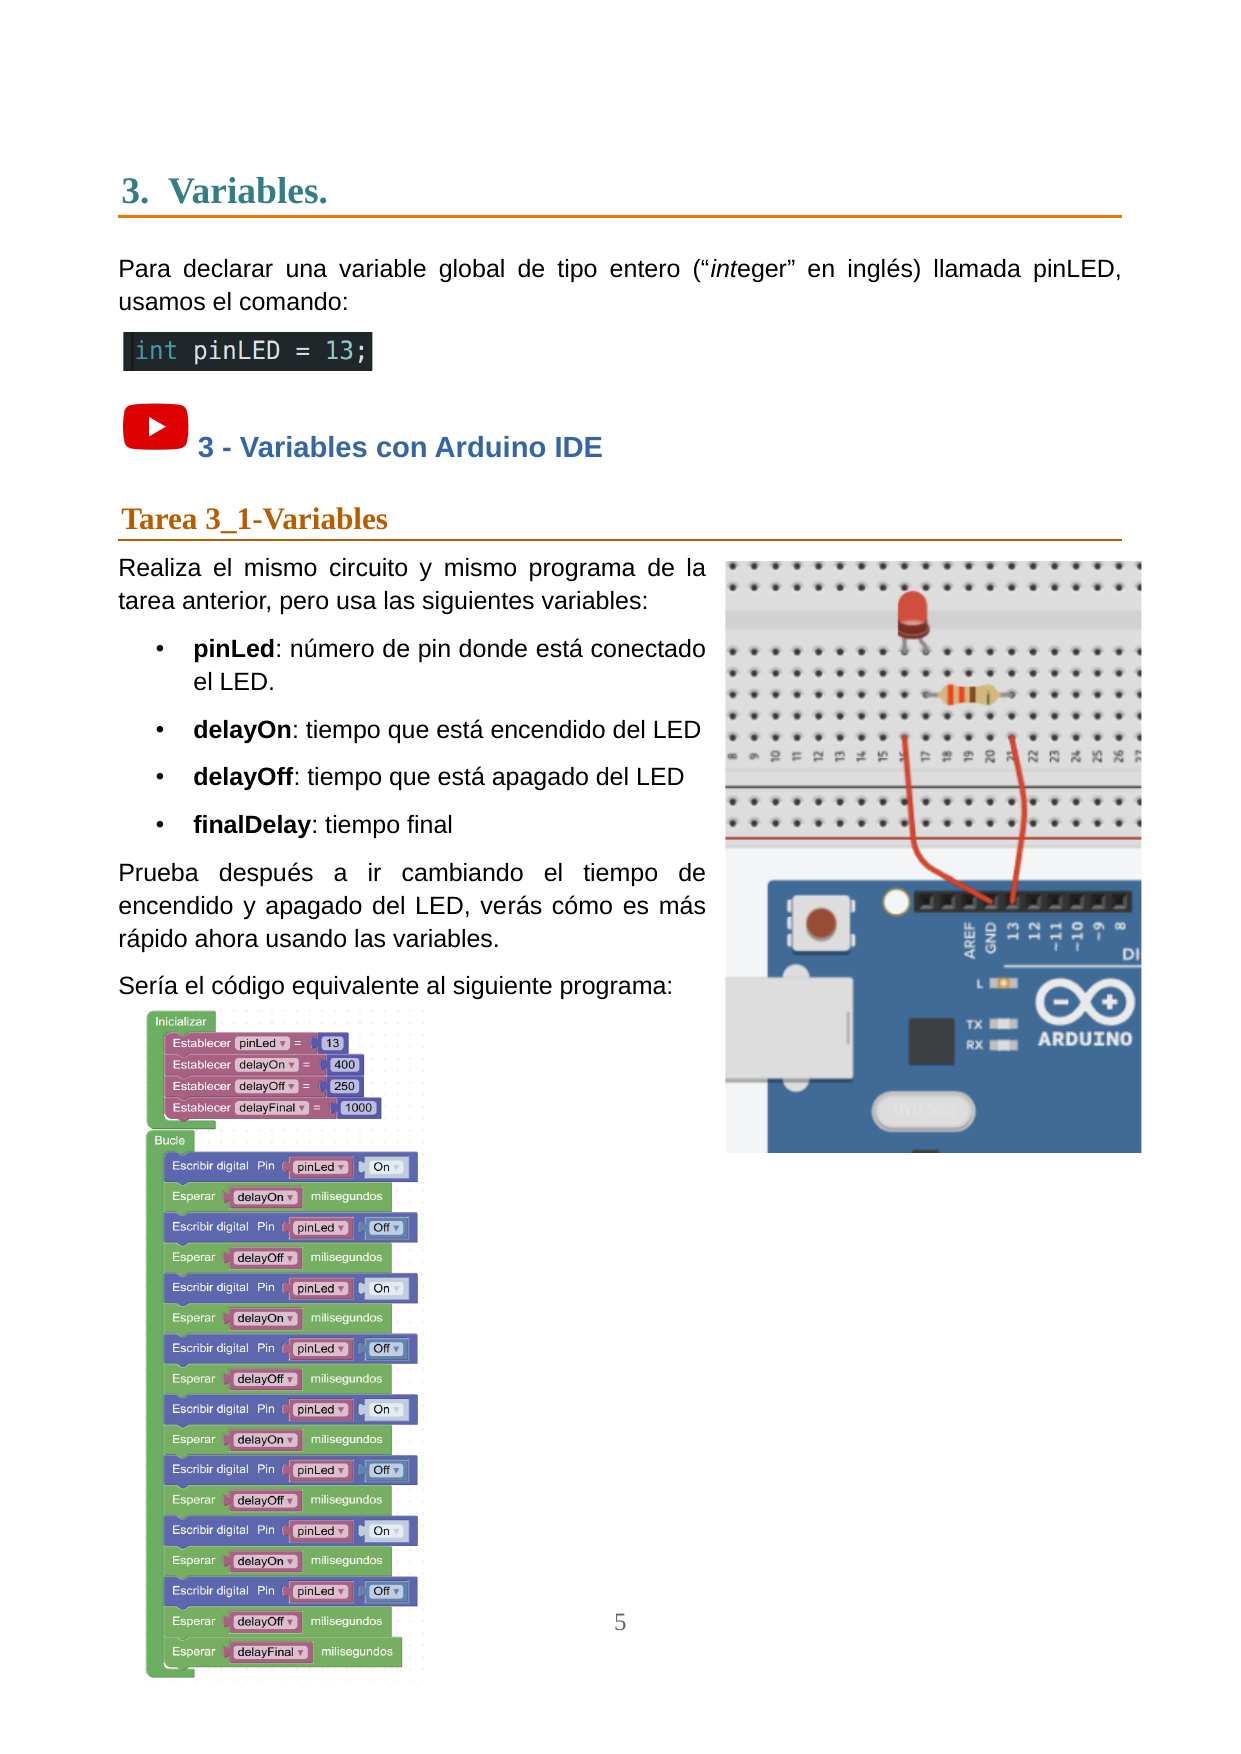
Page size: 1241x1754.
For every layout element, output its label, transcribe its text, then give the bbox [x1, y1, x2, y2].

text Sería el código equivalente al siguiente programa: [118, 971, 725, 1000]
list finalDelay: tiempo final [156, 810, 725, 839]
picture [123, 332, 373, 371]
subtitle Variables. [118, 166, 1122, 215]
picture [725, 561, 1143, 1153]
list pinLed: número de pin donde está conectado el LED. [156, 634, 725, 696]
subtitle Tarea 3_1-Variables [118, 497, 1122, 539]
text Realiza el mismo circuito y mismo programa de la tarea anterior, pero usa las siguientes variables: [118, 553, 1122, 615]
picture [139, 1007, 426, 1681]
list delayOn: tiempo que está encendido del LED [156, 714, 725, 743]
text Para declarar una variable global de tipo entero (“integer” en inglés) llamada pinLED, usamos el comando: [118, 254, 1122, 316]
text 3 - Variables con Arduino IDE [118, 430, 1122, 463]
text Prueba después a ir cambiando el tiempo de encendido y apagado del LED, verás cómo es más rápido ahora usando las variables. [118, 858, 725, 952]
list delayOff: tiempo que está apagado del LED [156, 762, 725, 791]
